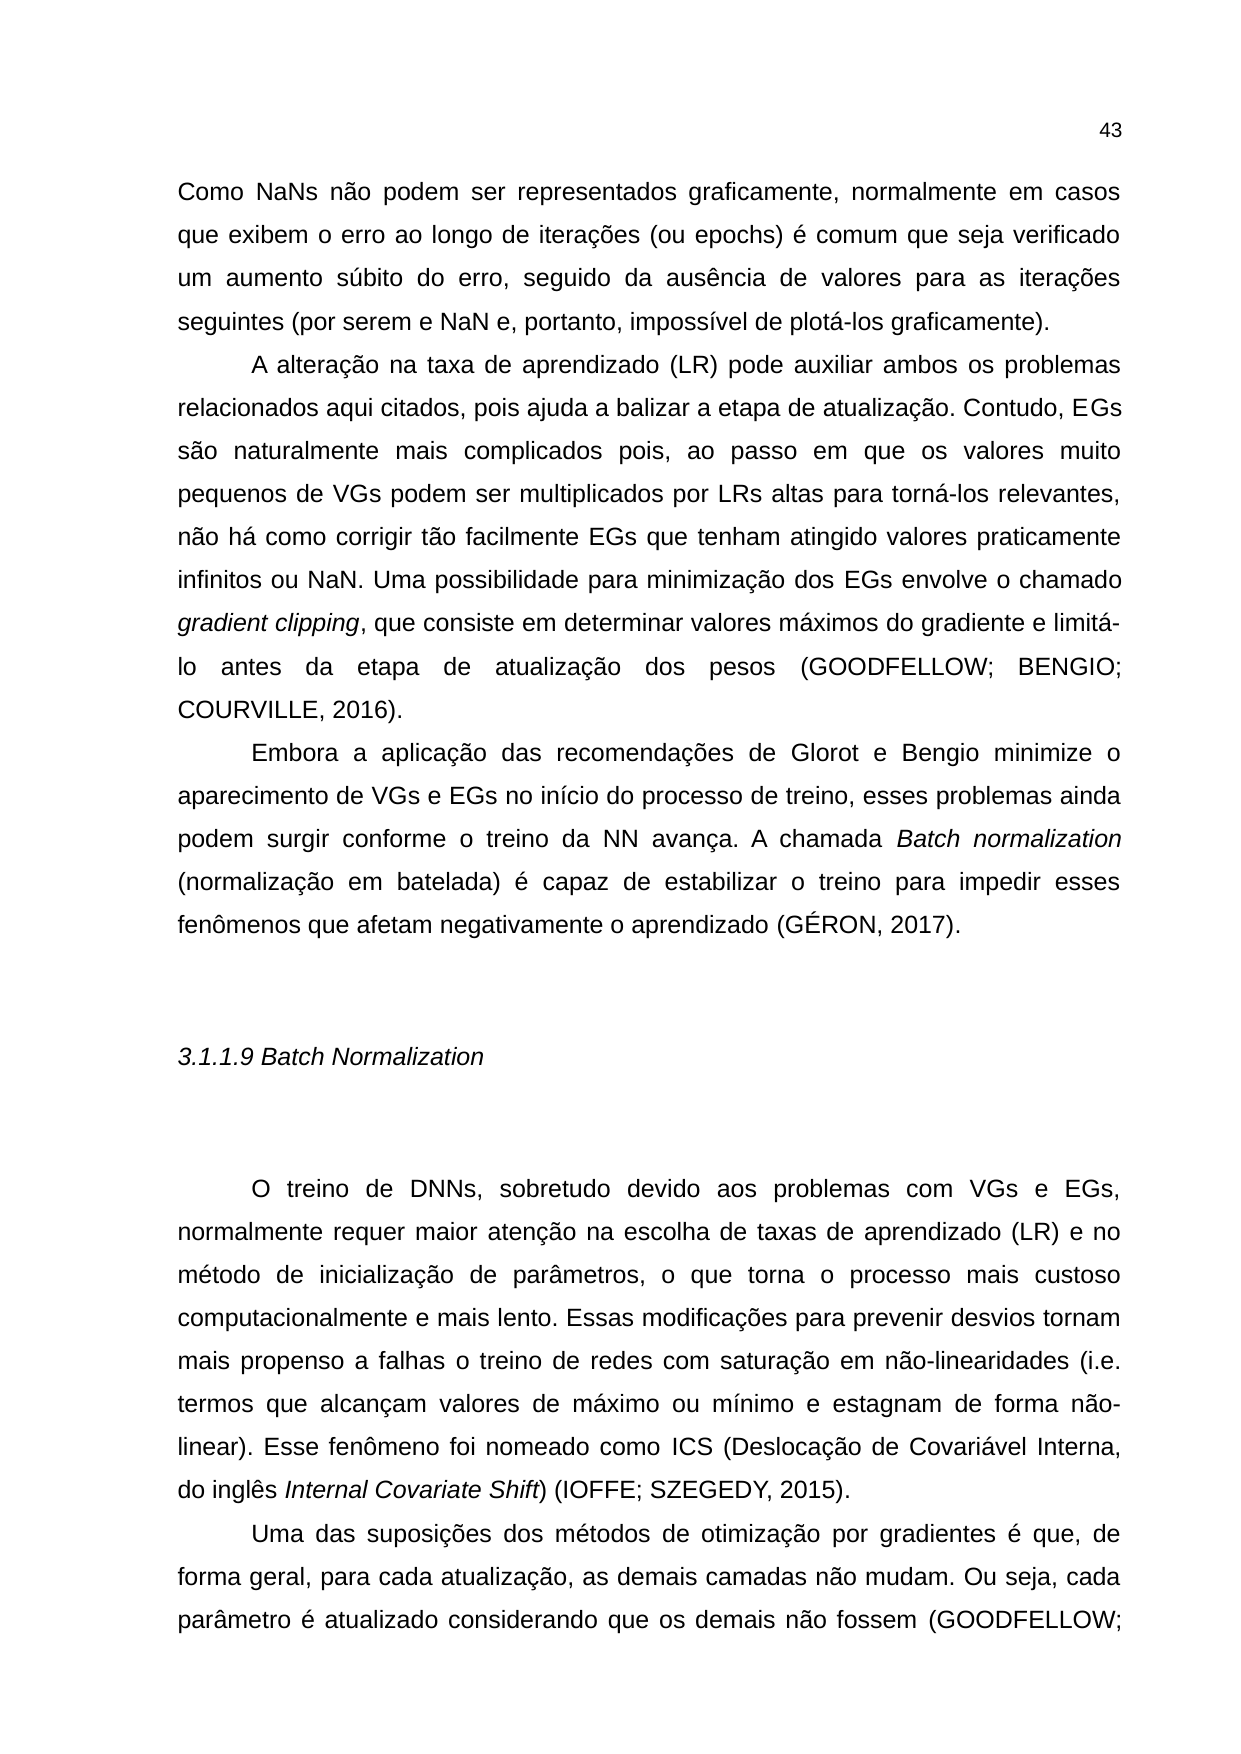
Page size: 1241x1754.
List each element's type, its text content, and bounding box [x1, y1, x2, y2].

text Como NaNs não podem ser representados graficamente, normalmente em casos que exibem o erro ao longo de iterações (ou epochs) é comum que seja verificado um aumento súbito do erro, seguido da ausência de valores para as iterações seguintes (por serem e NaN e, portanto, impossível de plotá-los graficamente). [177, 177, 1122, 335]
subtitle Batch Normalization [177, 1042, 1122, 1071]
text O treino de DNNs, sobretudo devido aos problemas com VGs e EGs, normalmente requer maior atenção na escolha de taxas de aprendizado (LR) e no método de inicialização de parâmetros, o que torna o processo mais custoso computacionalmente e mais lento. Essas modificações para prevenir desvios tornam mais propenso a falhas o treino de redes com saturação em não-linearidades (i.e. termos que alcançam valores de máximo ou mínimo e estagnam de forma não-linear). Esse fenômeno foi nomeado como ICS (Deslocação de Covariável Interna, do inglês Internal Covariate Shift) (IOFFE; SZEGEDY, 2015). [177, 1173, 1122, 1504]
text Uma das suposições dos métodos de otimização por gradientes é que, de forma geral, para cada atualização, as demais camadas não mudam. Ou seja, cada parâmetro é atualizado considerando que os demais não fossem (GOODFELLOW; [177, 1518, 1122, 1633]
text Embora a aplicação das recomendações de Glorot e Bengio minimize o aparecimento de VGs e EGs no início do processo de treino, esses problemas ainda podem surgir conforme o treino da NN avança. A chamada Batch normalization (normalização em batelada) é capaz de estabilizar o treino para impedir esses fenômenos que afetam negativamente o aprendizado (GÉRON, 2017). [177, 738, 1122, 939]
text A alteração na taxa de aprendizado (LR) pode auxiliar ambos os problemas relacionados aqui citados, pois ajuda a balizar a etapa de atualização. Contudo, EGs são naturalmente mais complicados pois, ao passo em que os valores muito pequenos de VGs podem ser multiplicados por LRs altas para torná-los relevantes, não há como corrigir tão facilmente EGs que tenham atingido valores praticamente infinitos ou NaN. Uma possibilidade para minimização dos EGs envolve o chamado gradient clipping, que consiste em determinar valores máximos do gradiente e limitá-lo antes da etapa de atualização dos pesos (GOODFELLOW; BENGIO; COURVILLE, 2016). [177, 349, 1122, 723]
